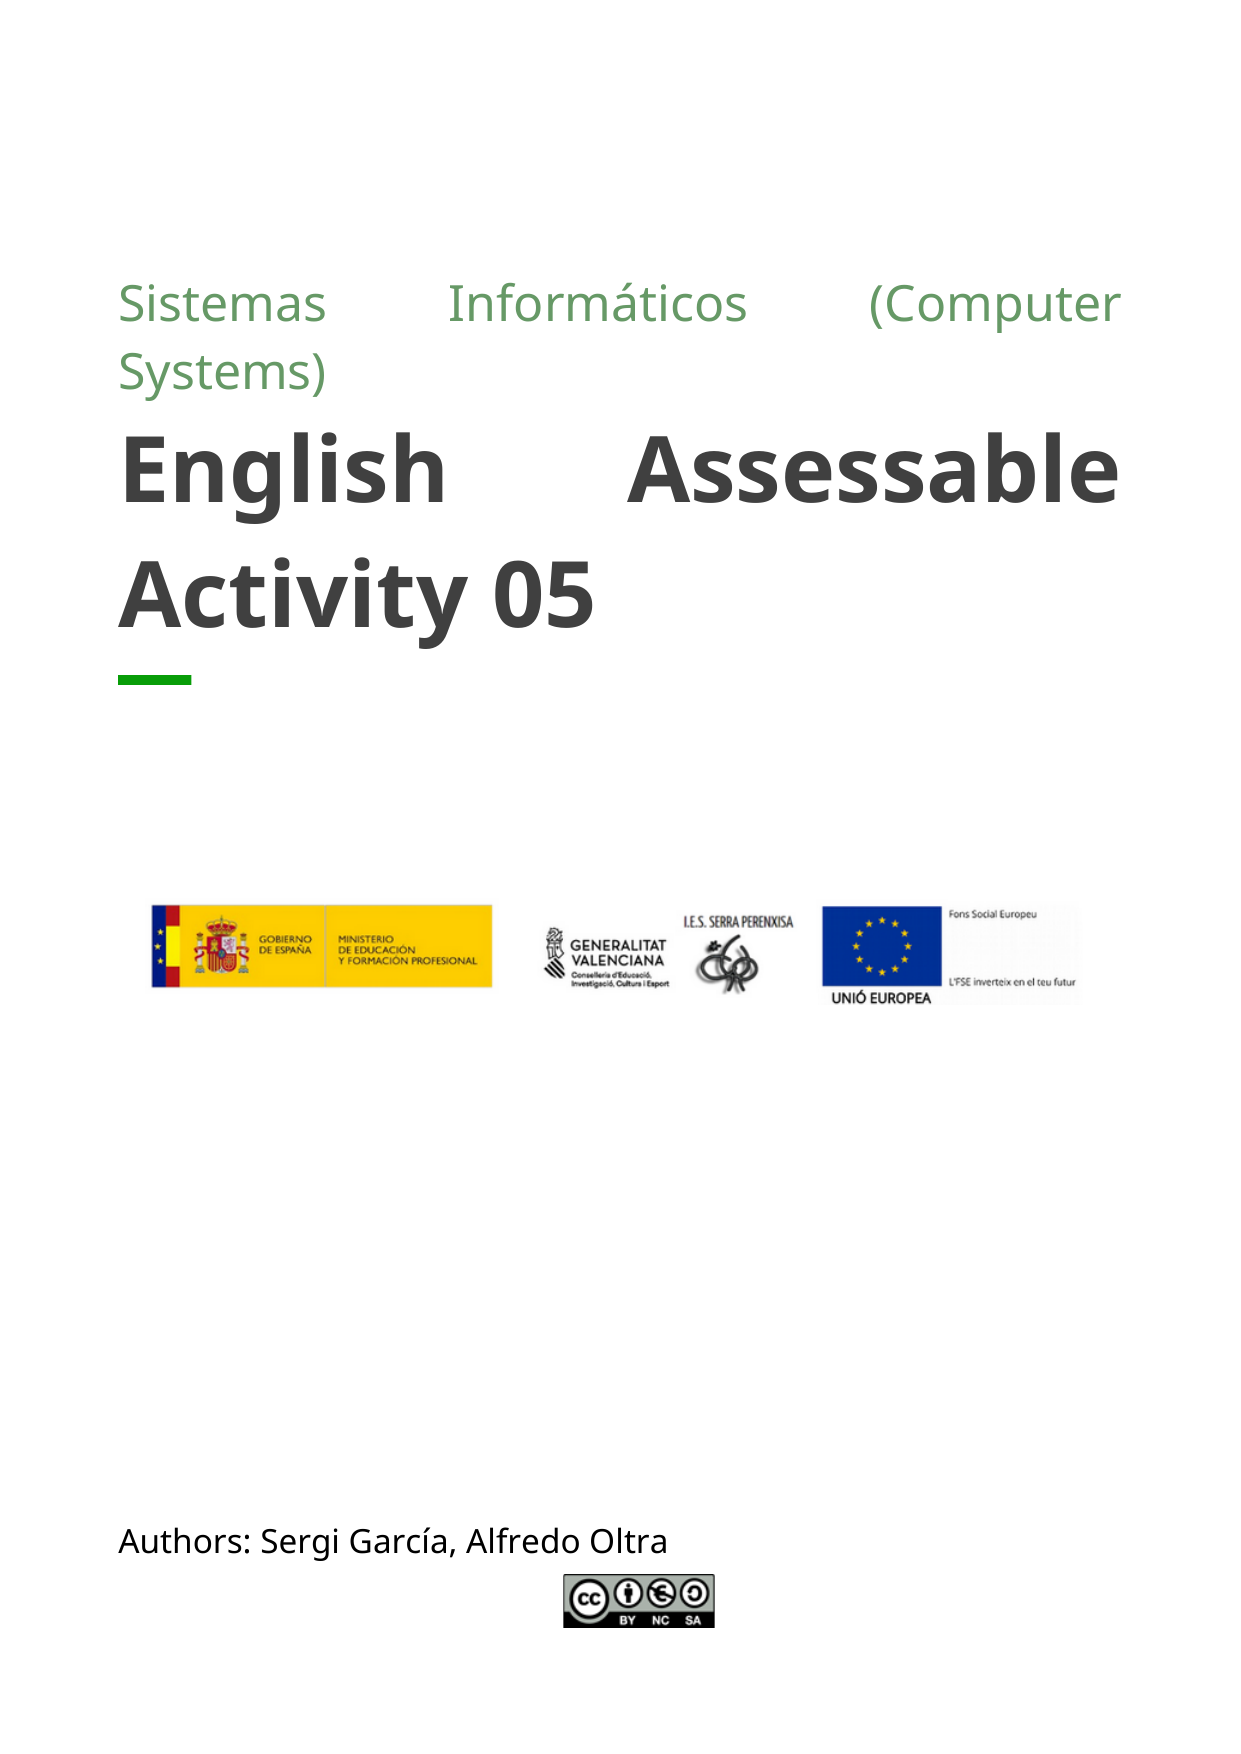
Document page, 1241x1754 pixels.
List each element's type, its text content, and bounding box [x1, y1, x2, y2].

title Sistemas Informáticos (Computer Systems) English Assessable Activity 05 [118, 268, 1122, 654]
picture [118, 675, 192, 685]
text Authors: Sergi García, Alfredo Oltra [118, 1517, 1122, 1563]
picture [118, 885, 1123, 1005]
picture [563, 1574, 715, 1628]
